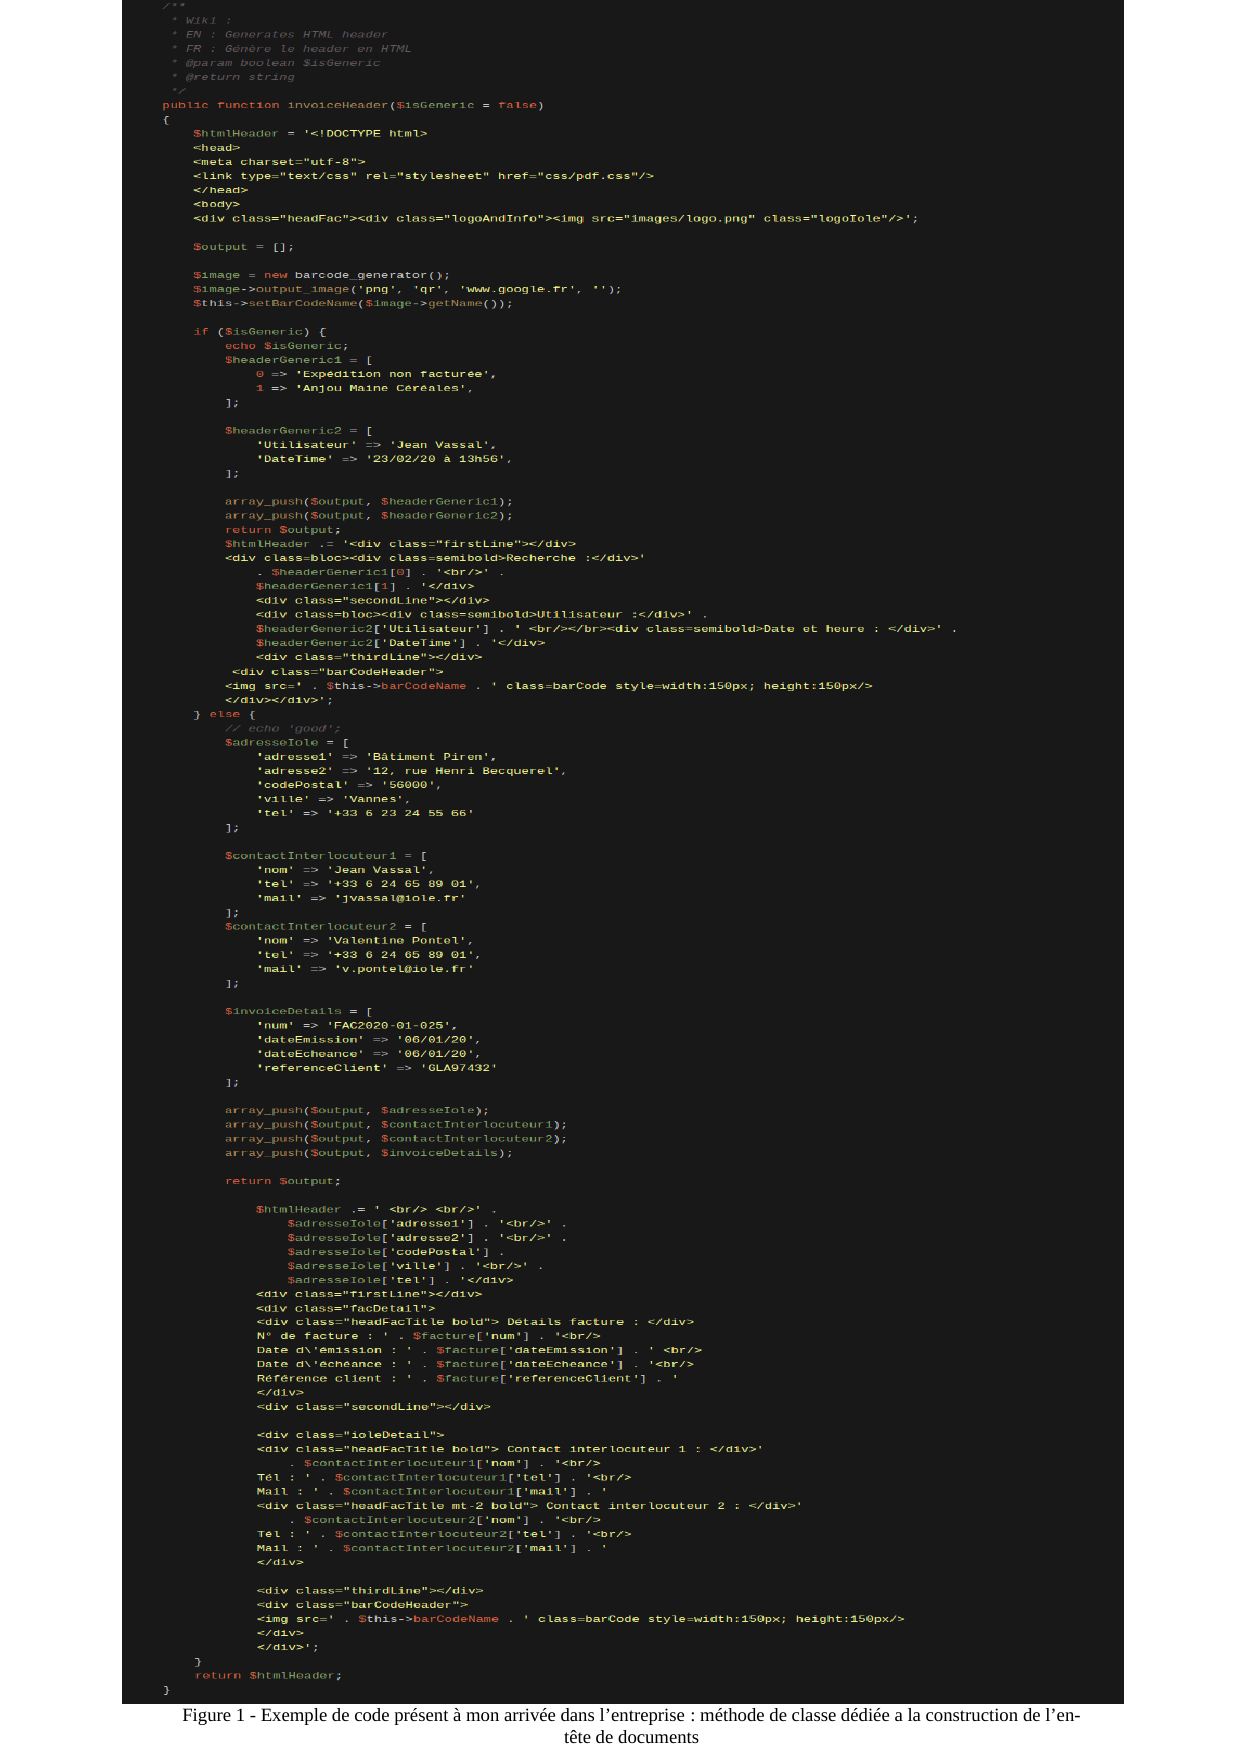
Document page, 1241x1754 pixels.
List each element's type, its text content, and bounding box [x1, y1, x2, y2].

text Figure 1 - Exemple de code présent à mon arrivée dans l’entreprise : méthode de classe dédiée a la construction de l’en-tête de documents [175, 1705, 1088, 1747]
picture [119, 0, 1124, 1705]
